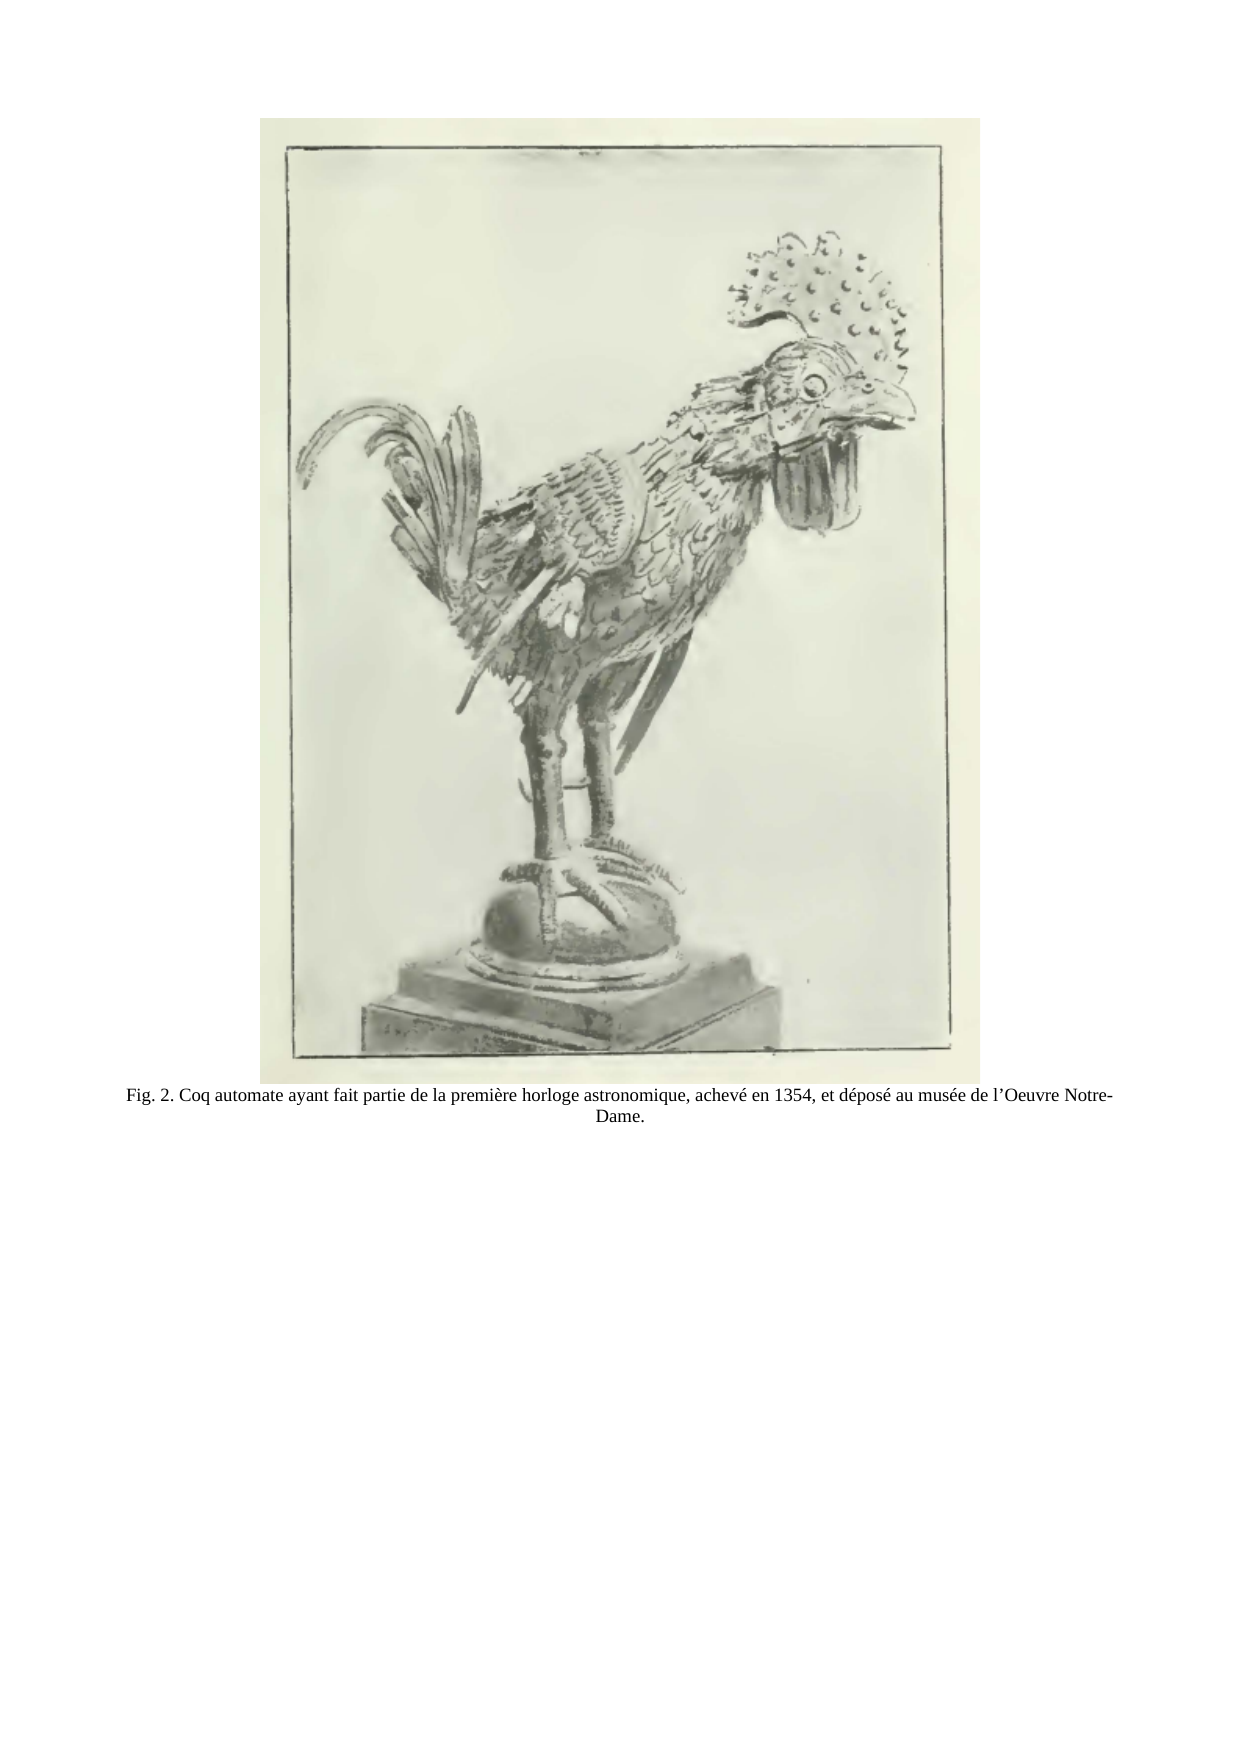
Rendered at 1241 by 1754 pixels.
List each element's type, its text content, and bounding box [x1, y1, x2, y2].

picture [260, 118, 981, 1084]
text Fig. 2. Coq automate ayant fait partie de la première horloge astronomique, achevé en 1354, et déposé au musée de l’Oeuvre Notre-Dame. [118, 118, 1122, 1127]
